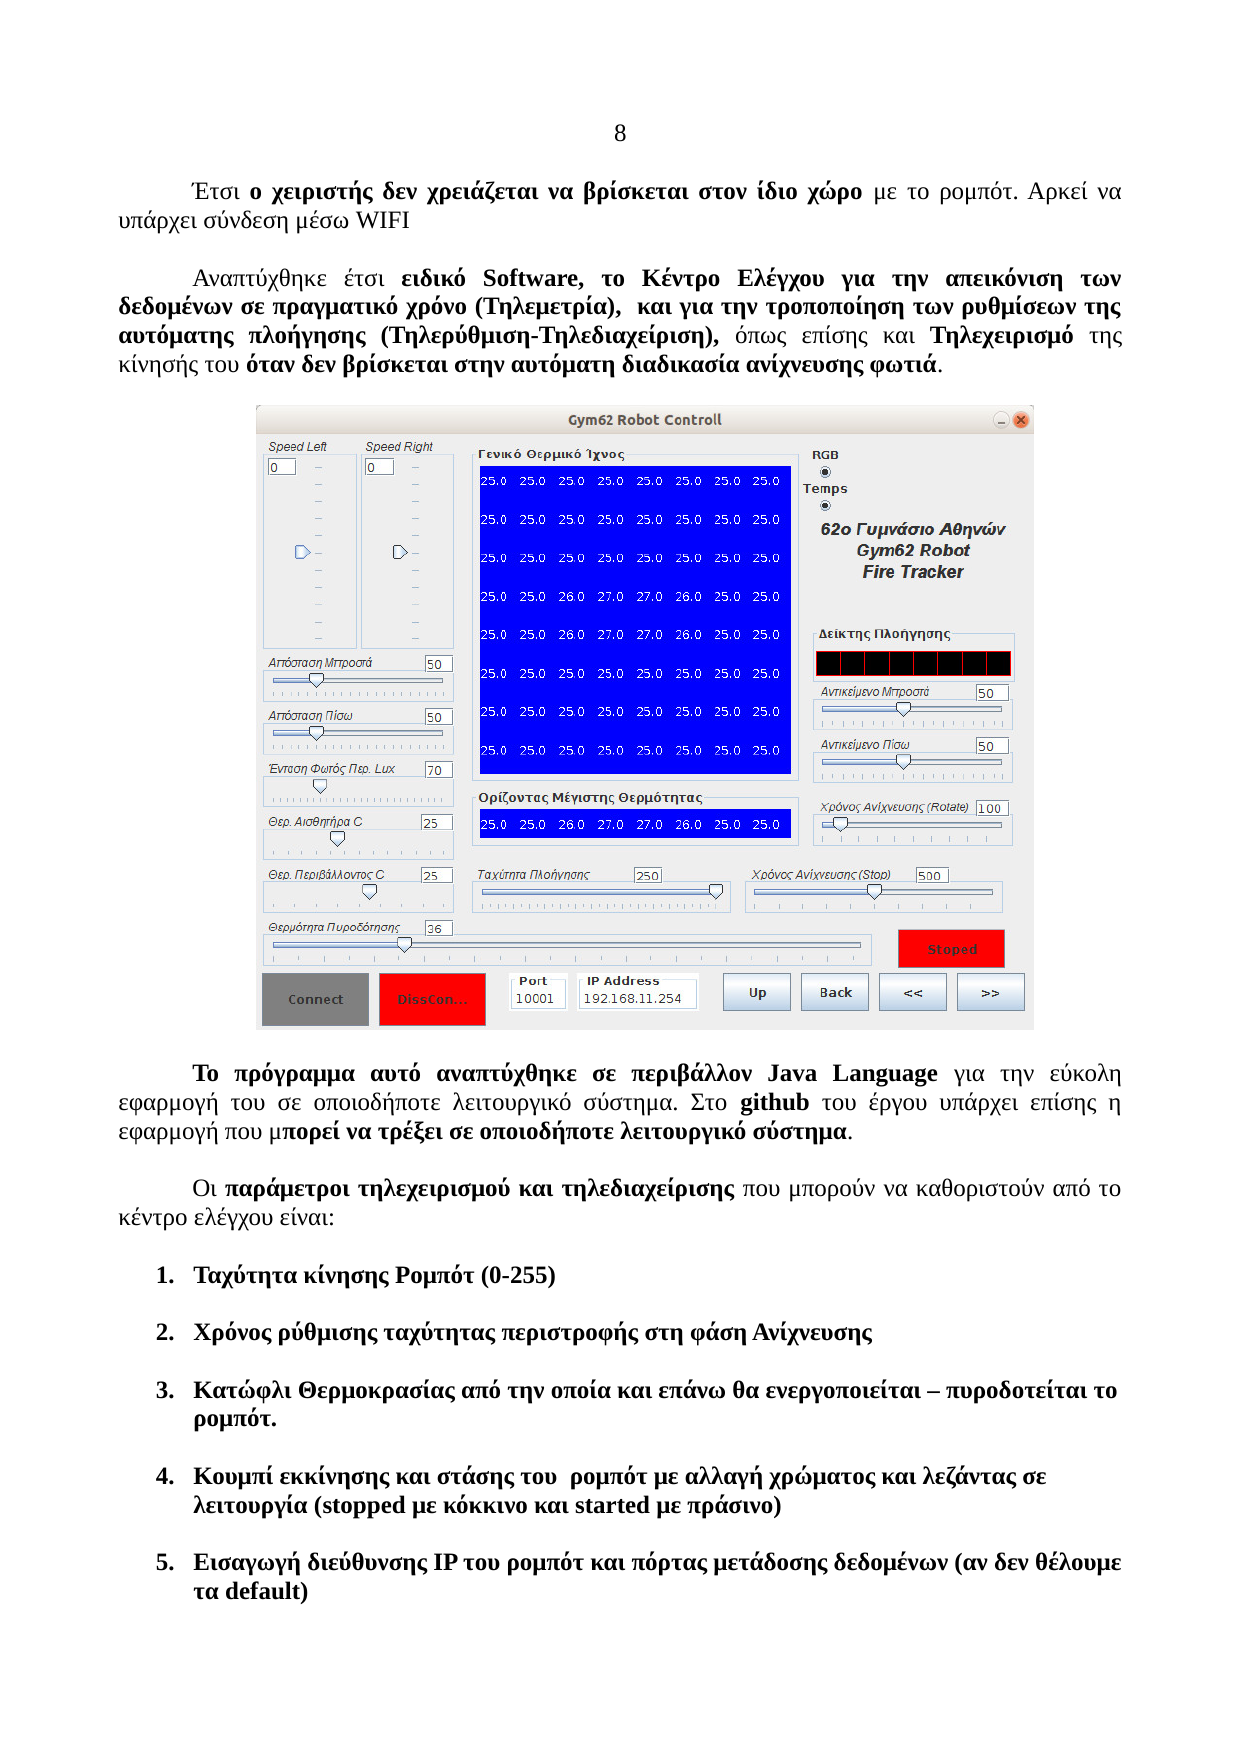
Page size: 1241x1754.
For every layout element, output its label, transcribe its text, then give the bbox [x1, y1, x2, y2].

list Κουμπί εκκίνησης και στάσης του ρομπότ με αλλαγή χρώματος και λεζάντας σε λειτουργία (stopped με κόκκινο και started με πράσινο) [156, 1461, 1122, 1518]
text Αναπτύχθηκε έτσι ειδικό Software, το Κέντρο Ελέγχου για την απεικόνιση των δεδομένων σε πραγματικό χρόνο (Τηλεμετρία), και για την τροποποίηση των ρυθμίσεων της αυτόματης πλοήγησης (Τηλερύθμιση-Τηλεδιαχείριση), όπως επίσης και Τηλεχειρισμό της κίνησής του όταν δεν βρίσκεται στην αυτόματη διαδικασία ανίχνευσης φωτιά. [118, 263, 1122, 378]
list Χρόνος ρύθμισης ταχύτητας περιστροφής στη φάση Ανίχνευσης [156, 1317, 1122, 1346]
text Το πρόγραμμα αυτό αναπτύχθηκε σε περιβάλλον Java Language για την εύκολη εφαρμογή του σε οποιοδήποτε λειτουργικό σύστημα. Στο github του έργου υπάρχει επίσης η εφαρμογή που μπορεί να τρέξει σε οποιοδήποτε λειτουργικό σύστημα. [118, 1058, 1122, 1145]
text Έτσι ο χειριστής δεν χρειάζεται να βρίσκεται στον ίδιο χώρο με το ρομπότ. Αρκεί να υπάρχει σύνδεση μέσω WIFI [118, 176, 1122, 234]
picture [256, 405, 1034, 1030]
list Κατώφλι Θερμοκρασίας από την οποία και επάνω θα ενεργοποιείται – πυροδοτείται το ρομπότ. [156, 1375, 1122, 1432]
text Οι παράμετροι τηλεχειρισμού και τηλεδιαχείρισης που μπορούν να καθοριστούν από το κέντρο ελέγχου είναι: [118, 1173, 1122, 1231]
list Εισαγωγή διεύθυνσης IP του ρομπότ και πόρτας μετάδοσης δεδομένων (αν δεν θέλουμε τα default) [156, 1547, 1122, 1605]
list Ταχύτητα κίνησης Ρομπότ (0-255) [156, 1260, 1122, 1288]
